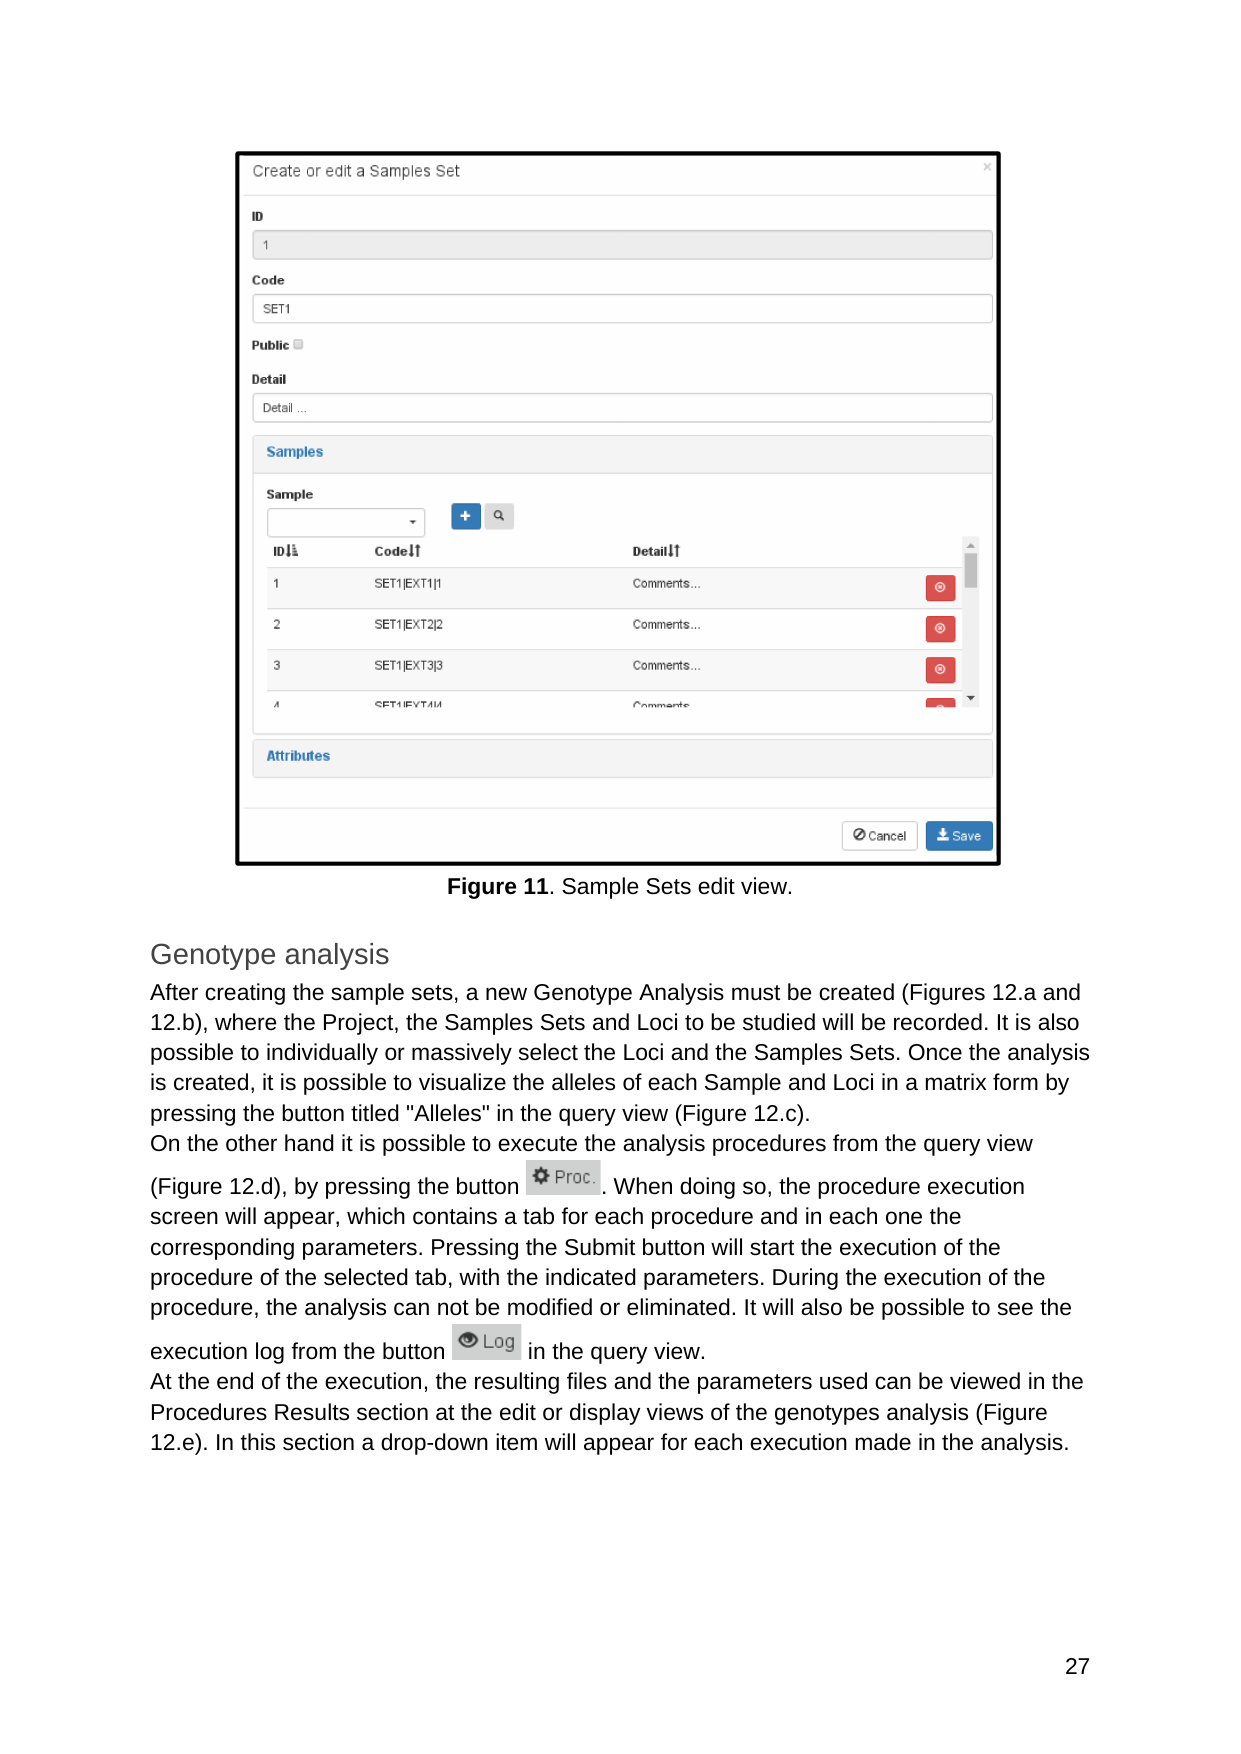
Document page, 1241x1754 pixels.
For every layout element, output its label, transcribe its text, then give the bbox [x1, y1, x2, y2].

picture [452, 1324, 522, 1360]
subtitle Genotype analysis [150, 937, 1090, 970]
text Figure 11. Sample Sets edit view. [150, 873, 1090, 900]
text After creating the sample sets, a new Genotype Analysis must be created (Figures 12.a and 12.b), where the Project, the Samples Sets and Loci to be studied will be recorded. It is also possible to individually or massively select the Loci and the Samples Sets. Once the analysis is created, it is possible to visualize the alleles of each Sample and Loci in a matrix form by pressing the button titled "Alleles" in the query view (Figure 12.c). [150, 979, 1090, 1126]
picture [233, 150, 1007, 870]
text At the end of the execution, the resulting files and the parameters used can be viewed in the Procedures Results section at the edit or display views of the genotypes analysis (Figure 12.e). In this section a drop-down item will appear for each execution made in the analysis. [150, 1368, 1090, 1455]
text On the other hand it is possible to execute the analysis procedures from the query view (Figure 12.d), by pressing the button . When doing so, the procedure execution screen will appear, which contains a tab for each procedure and in each one the corresponding parameters. Pressing the Submit button will start the execution of the procedure of the selected tab, with the indicated parameters. During the execution of the procedure, the analysis can not be modified or eliminated. It will also be possible to see the execution log from the button in the query view. [150, 1130, 1090, 1364]
picture [525, 1160, 601, 1195]
